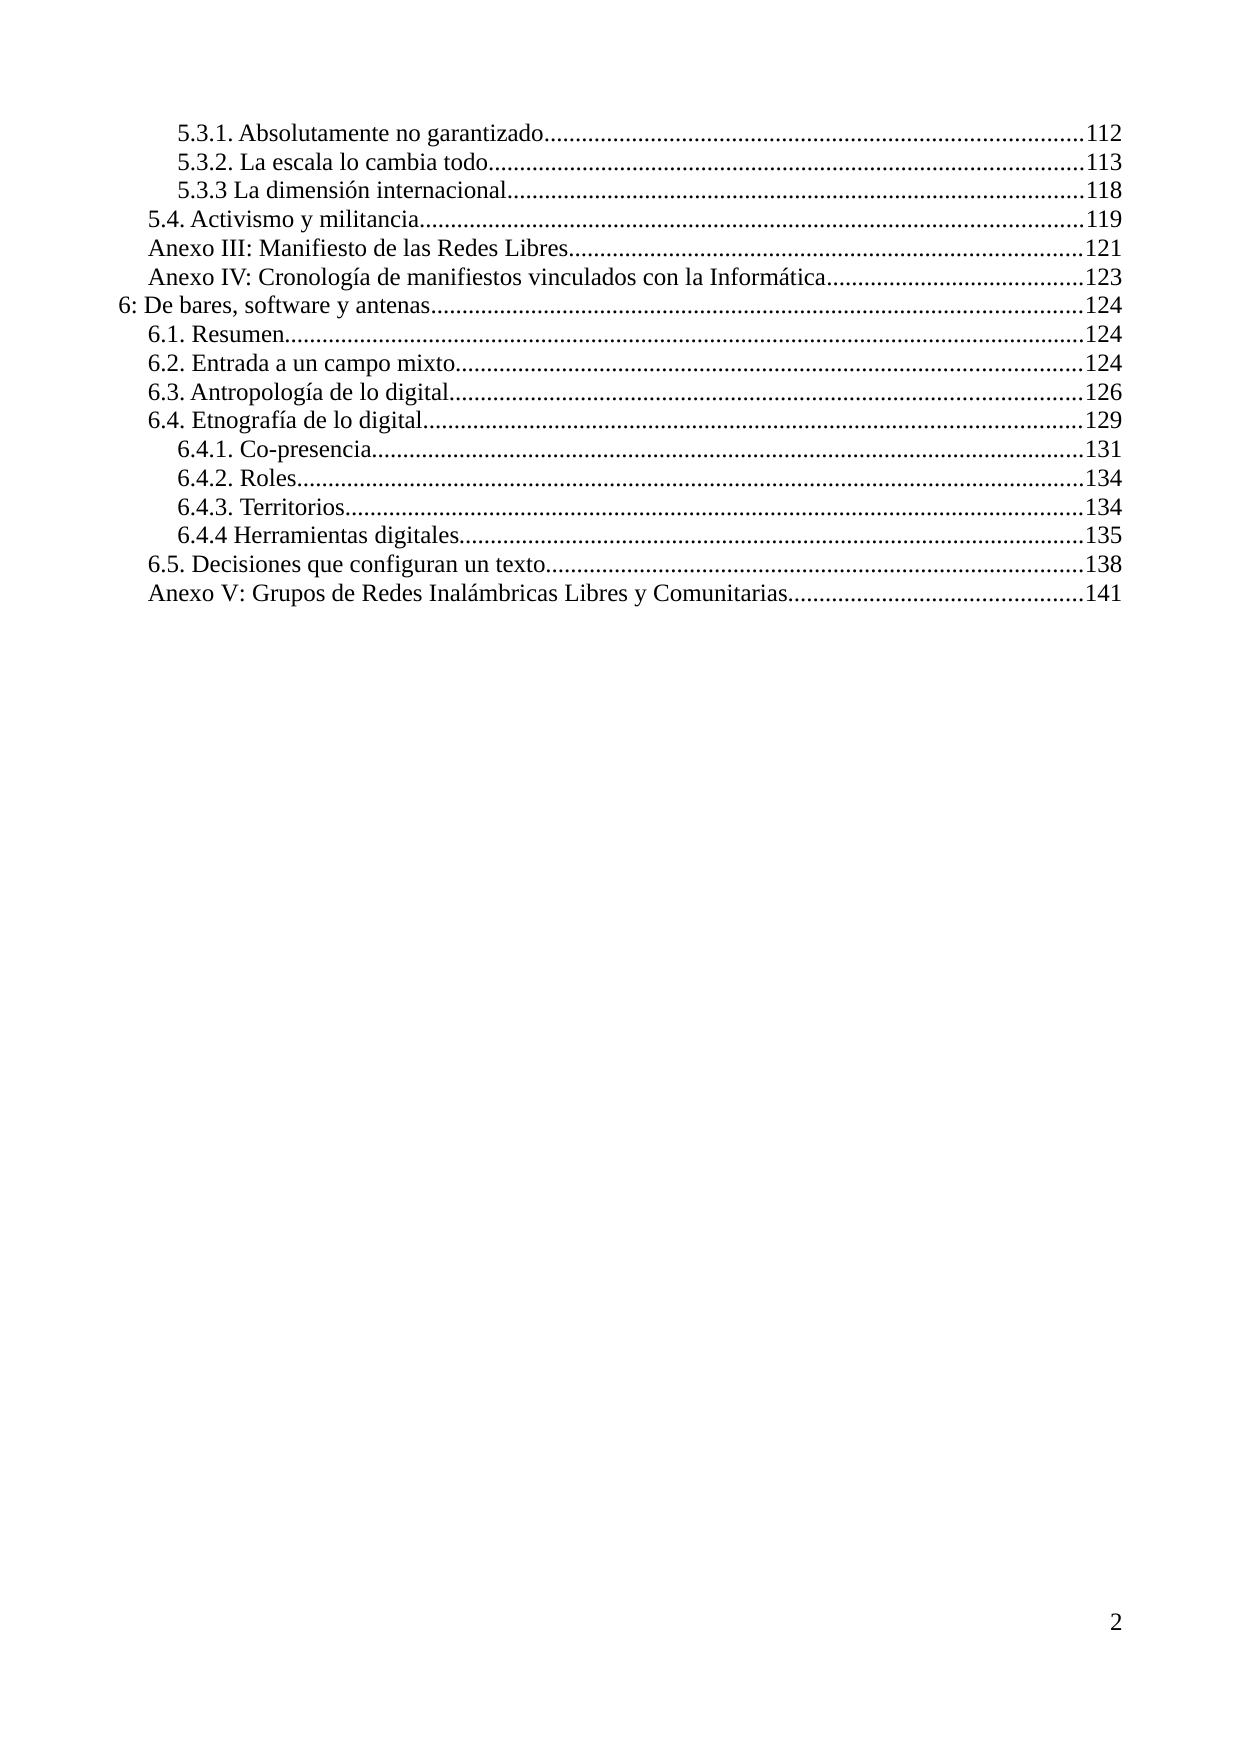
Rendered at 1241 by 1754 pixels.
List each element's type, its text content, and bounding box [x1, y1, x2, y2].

text 5.4. Activismo y militancia 119 [148, 204, 1122, 233]
text 6.4.3. Territorios 134 [177, 492, 1122, 521]
text 6.3. Antropología de lo digital 126 [148, 377, 1122, 406]
text Anexo IV: Cronología de manifiestos vinculados con la Informática 123 [148, 262, 1122, 291]
text 6.4.4 Herramientas digitales 135 [177, 521, 1122, 549]
text 6.2. Entrada a un campo mixto 124 [148, 348, 1122, 377]
text 6.4.1. Co-presencia 131 [177, 434, 1122, 463]
text 6.1. Resumen 124 [148, 319, 1122, 348]
text 6: De bares, software y antenas. 124 [118, 291, 1122, 319]
text 6.4. Etnografía de lo digital 129 [148, 406, 1122, 434]
text 5.3.3 La dimensión internacional 118 [177, 176, 1122, 204]
text Anexo III: Manifiesto de las Redes Libres 121 [148, 233, 1122, 262]
text 6.5. Decisiones que configuran un texto 138 [148, 549, 1122, 578]
text 6.4.2. Roles 134 [177, 463, 1122, 492]
text Anexo V: Grupos de Redes Inalámbricas Libres y Comunitarias 141 [148, 578, 1122, 607]
text 5.3.1. Absolutamente no garantizado 112 [177, 118, 1122, 147]
text 5.3.2. La escala lo cambia todo 113 [177, 147, 1122, 176]
